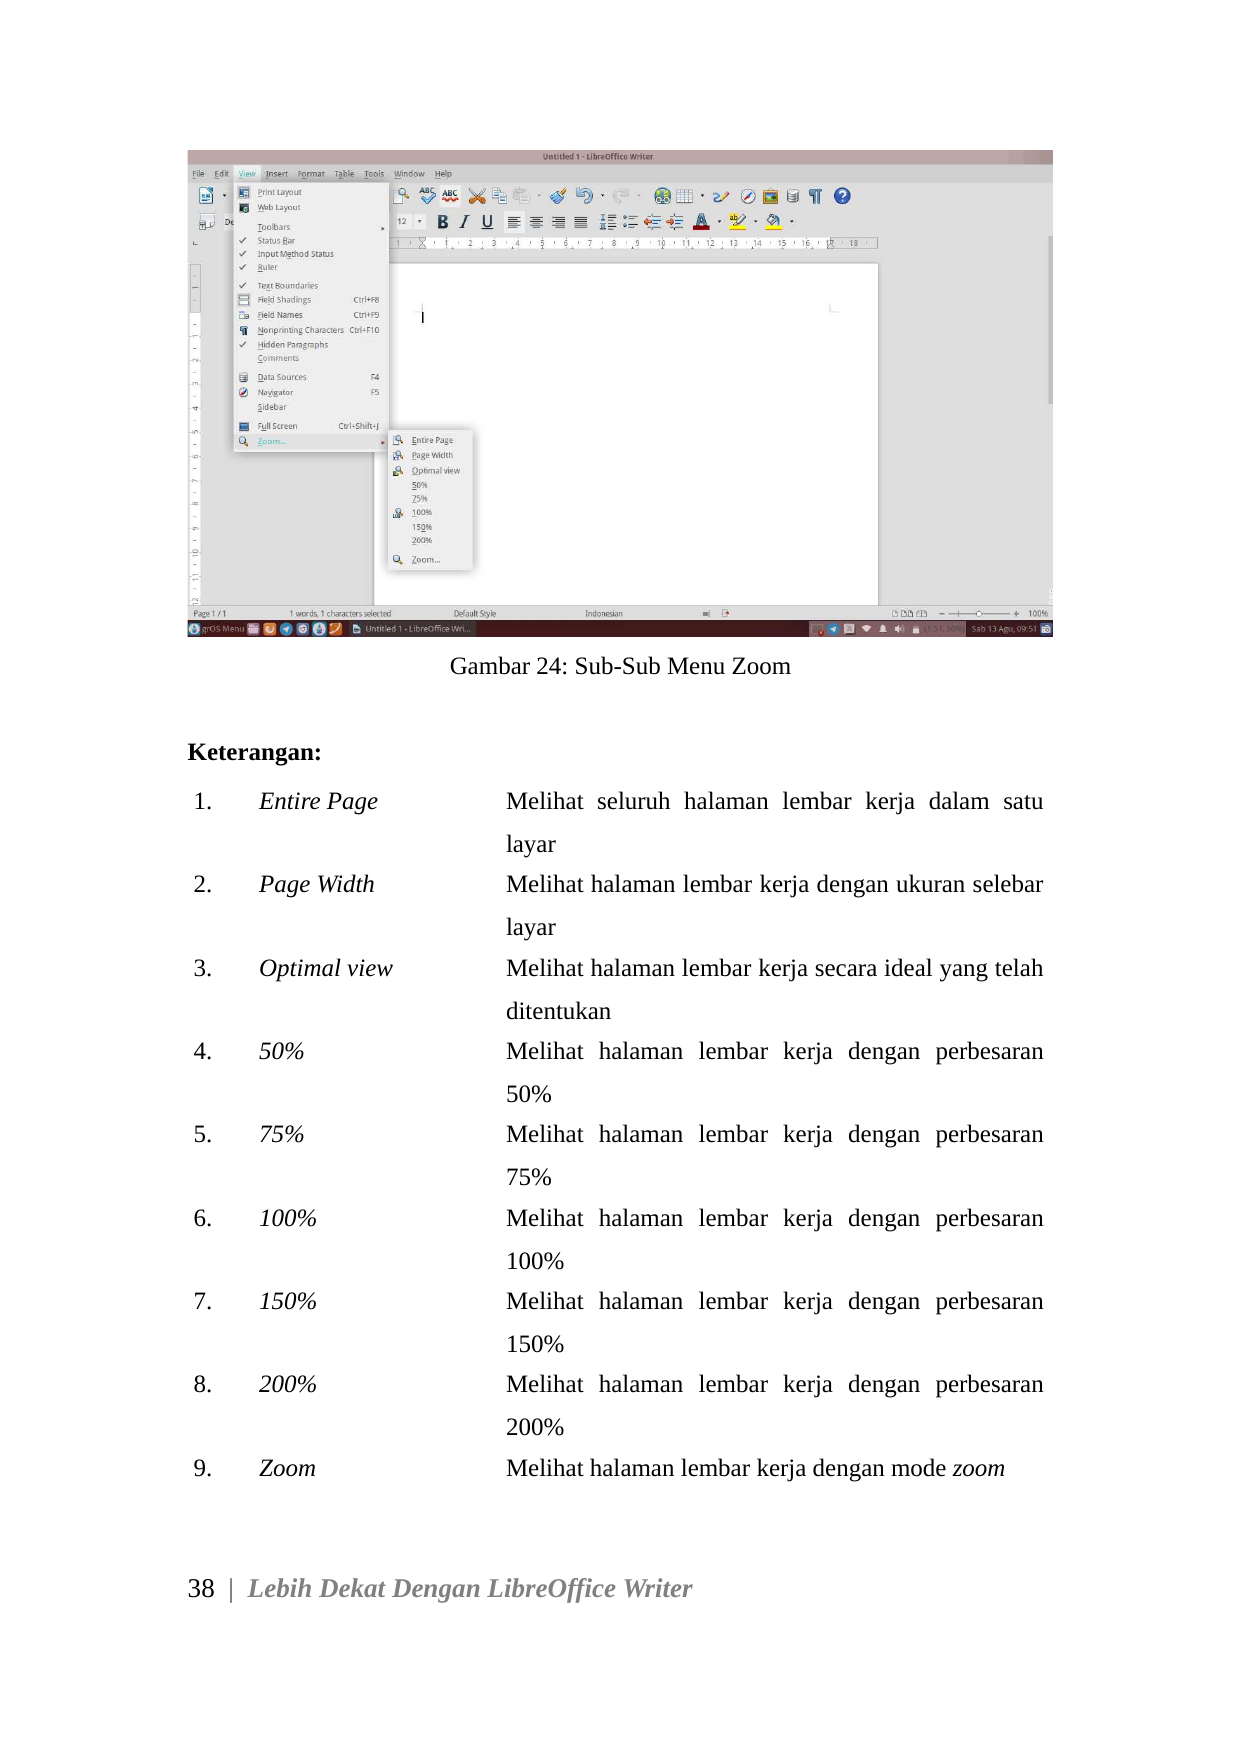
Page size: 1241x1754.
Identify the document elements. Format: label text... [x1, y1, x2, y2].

table_cell Melihat halaman lembar kerja dengan ukuran selebar layar [500, 864, 1050, 947]
table_cell 6. [188, 1197, 253, 1280]
table_cell Melihat halaman lembar kerja dengan mode zoom [500, 1447, 1050, 1487]
table_cell Melihat halaman lembar kerja dengan perbesaran 100% [500, 1197, 1050, 1280]
table_cell 75% [253, 1114, 500, 1197]
table_cell Melihat halaman lembar kerja dengan perbesaran 75% [500, 1114, 1050, 1197]
table_cell Melihat halaman lembar kerja secara ideal yang telah ditentukan [500, 947, 1050, 1030]
table_cell Zoom [253, 1447, 500, 1487]
table_cell Melihat halaman lembar kerja dengan perbesaran 150% [500, 1280, 1050, 1364]
table_cell Page Width [253, 864, 500, 947]
table_cell 7. [188, 1280, 253, 1364]
table_cell 8. [188, 1364, 253, 1447]
table_header Entire Page [253, 780, 500, 864]
table_cell 50% [253, 1030, 500, 1114]
table_cell 9. [188, 1447, 253, 1487]
picture [187, 150, 1053, 637]
text Gambar 24: Sub-Sub Menu Zoom [187, 637, 1053, 680]
table_cell Melihat halaman lembar kerja dengan perbesaran 200% [500, 1364, 1050, 1447]
table_cell 3. [188, 947, 253, 1030]
table_cell 200% [253, 1364, 500, 1447]
text Keterangan: [187, 737, 1053, 766]
table_cell 4. [188, 1030, 253, 1114]
table_cell Melihat halaman lembar kerja dengan perbesaran 50% [500, 1030, 1050, 1114]
table_cell 150% [253, 1280, 500, 1364]
table_header Melihat seluruh halaman lembar kerja dalam satu layar [500, 780, 1050, 864]
table_cell 100% [253, 1197, 500, 1280]
table_header 1. [188, 780, 253, 864]
table_cell 5. [188, 1114, 253, 1197]
table_cell 2. [188, 864, 253, 947]
table_cell Optimal view [253, 947, 500, 1030]
